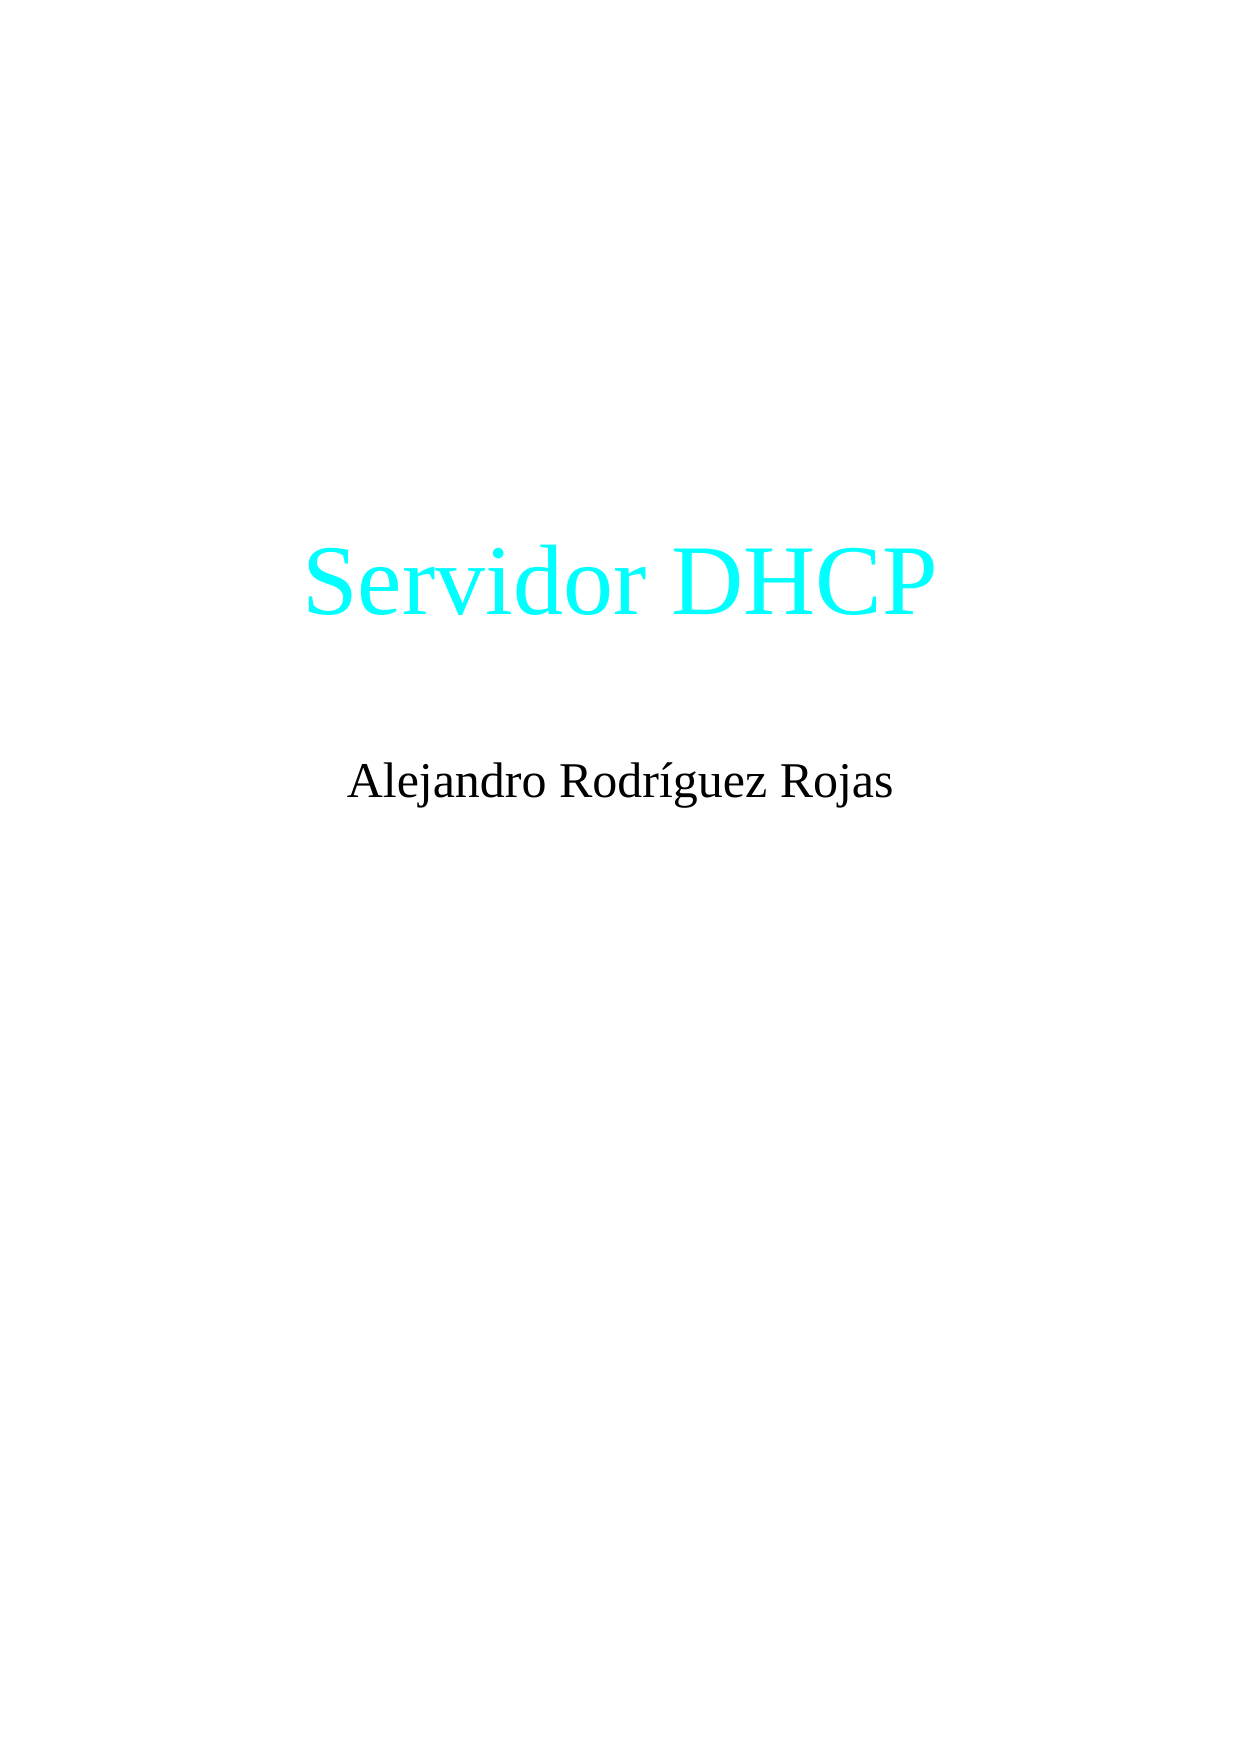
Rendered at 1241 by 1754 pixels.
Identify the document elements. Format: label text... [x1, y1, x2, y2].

text Servidor DHCP [118, 521, 1122, 636]
text Alejandro Rodríguez Rojas [118, 751, 1122, 808]
